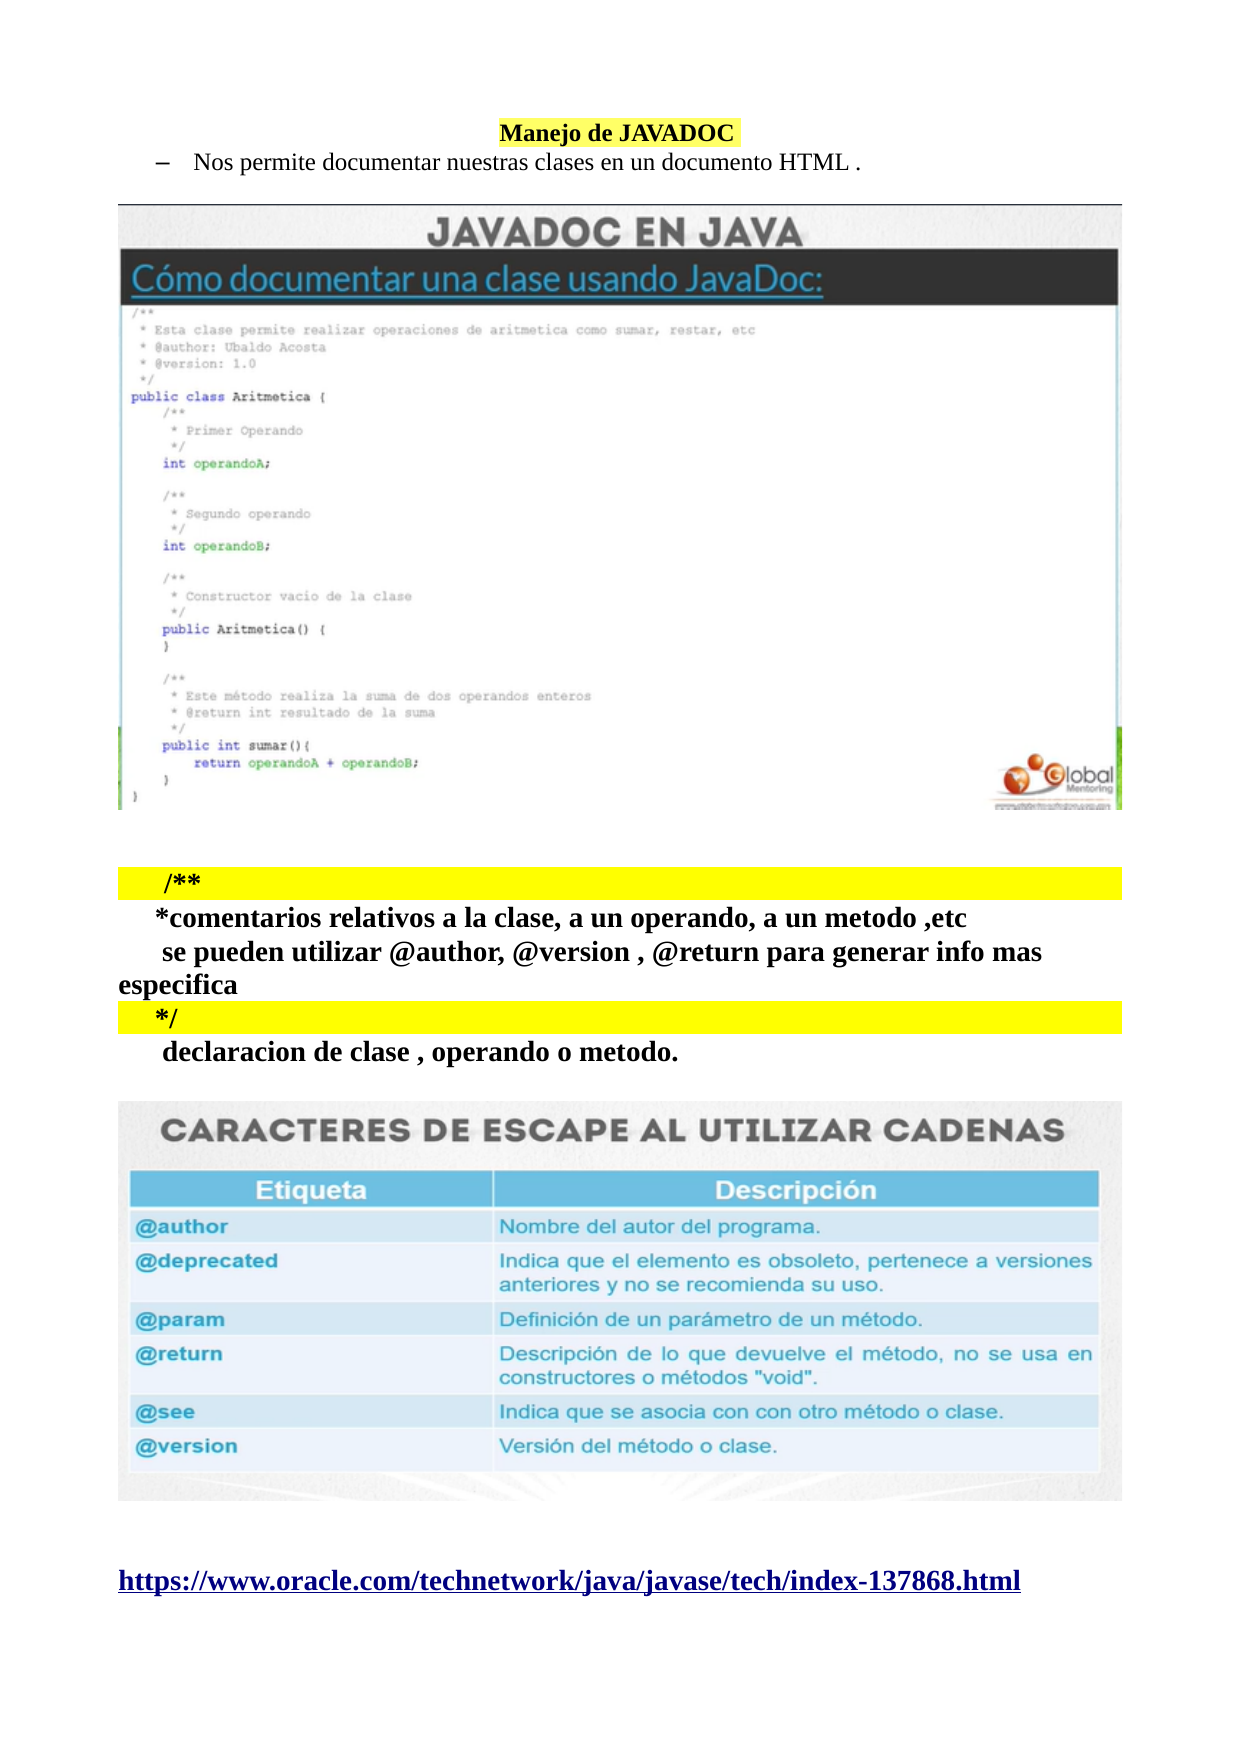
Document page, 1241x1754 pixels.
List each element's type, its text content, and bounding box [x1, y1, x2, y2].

text Manejo de JAVADOC [118, 118, 1122, 147]
text *comentarios relativos a la clase, a un operando, a un metodo ,etc [118, 900, 1122, 934]
picture [118, 204, 1123, 810]
text */ [118, 1001, 1122, 1034]
text https://www.oracle.com/technetwork/java/javase/tech/index-137868.html [118, 1563, 1122, 1596]
text se pueden utilizar @author, @version , @return para generar info mas especifica [118, 934, 1122, 1001]
list Nos permite documentar nuestras clases en un documento HTML . [156, 147, 1122, 176]
text /** [118, 867, 1122, 900]
picture [118, 1101, 1123, 1501]
text declaracion de clase , operando o metodo. [118, 1034, 1122, 1068]
